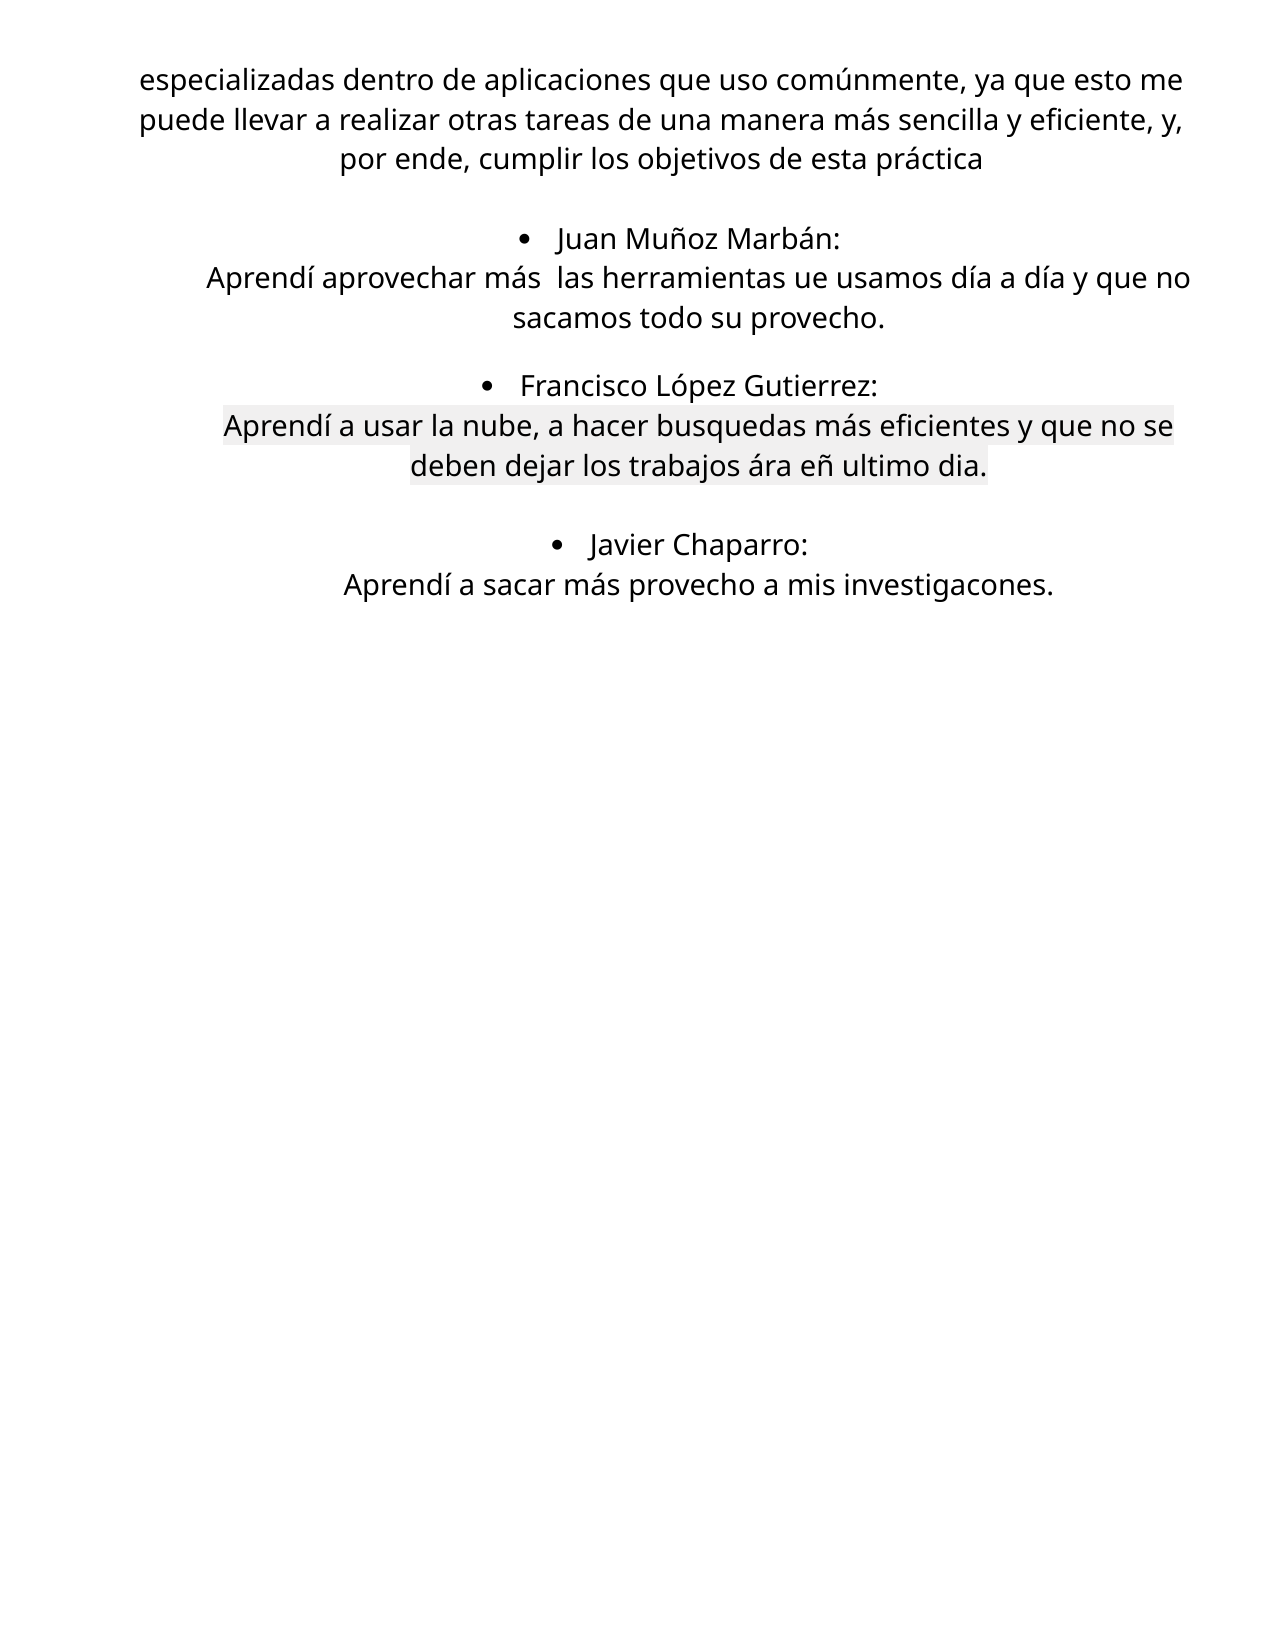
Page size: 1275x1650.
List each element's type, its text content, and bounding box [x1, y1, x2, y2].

text especializadas dentro de aplicaciones que uso comúnmente, ya que esto me puede llevar a realizar otras tareas de una manera más sencilla y eficiente, y, por ende, cumplir los objetivos de esta práctica [118, 59, 1205, 178]
text Aprendí a usar la nube, a hacer busquedas más eficientes y que no se deben dejar los trabajos ára eñ ultimo dia. [193, 405, 1205, 485]
text Aprendí a sacar más provecho a mis investigacones. [193, 564, 1205, 604]
text Aprendí aprovechar más las herramientas ue usamos día a día y que no sacamos todo su provecho. [193, 258, 1205, 337]
list Francisco López Gutierrez: [156, 366, 1205, 405]
list Juan Muñoz Marbán: [156, 218, 1205, 258]
list Javier Chaparro: [156, 524, 1205, 564]
